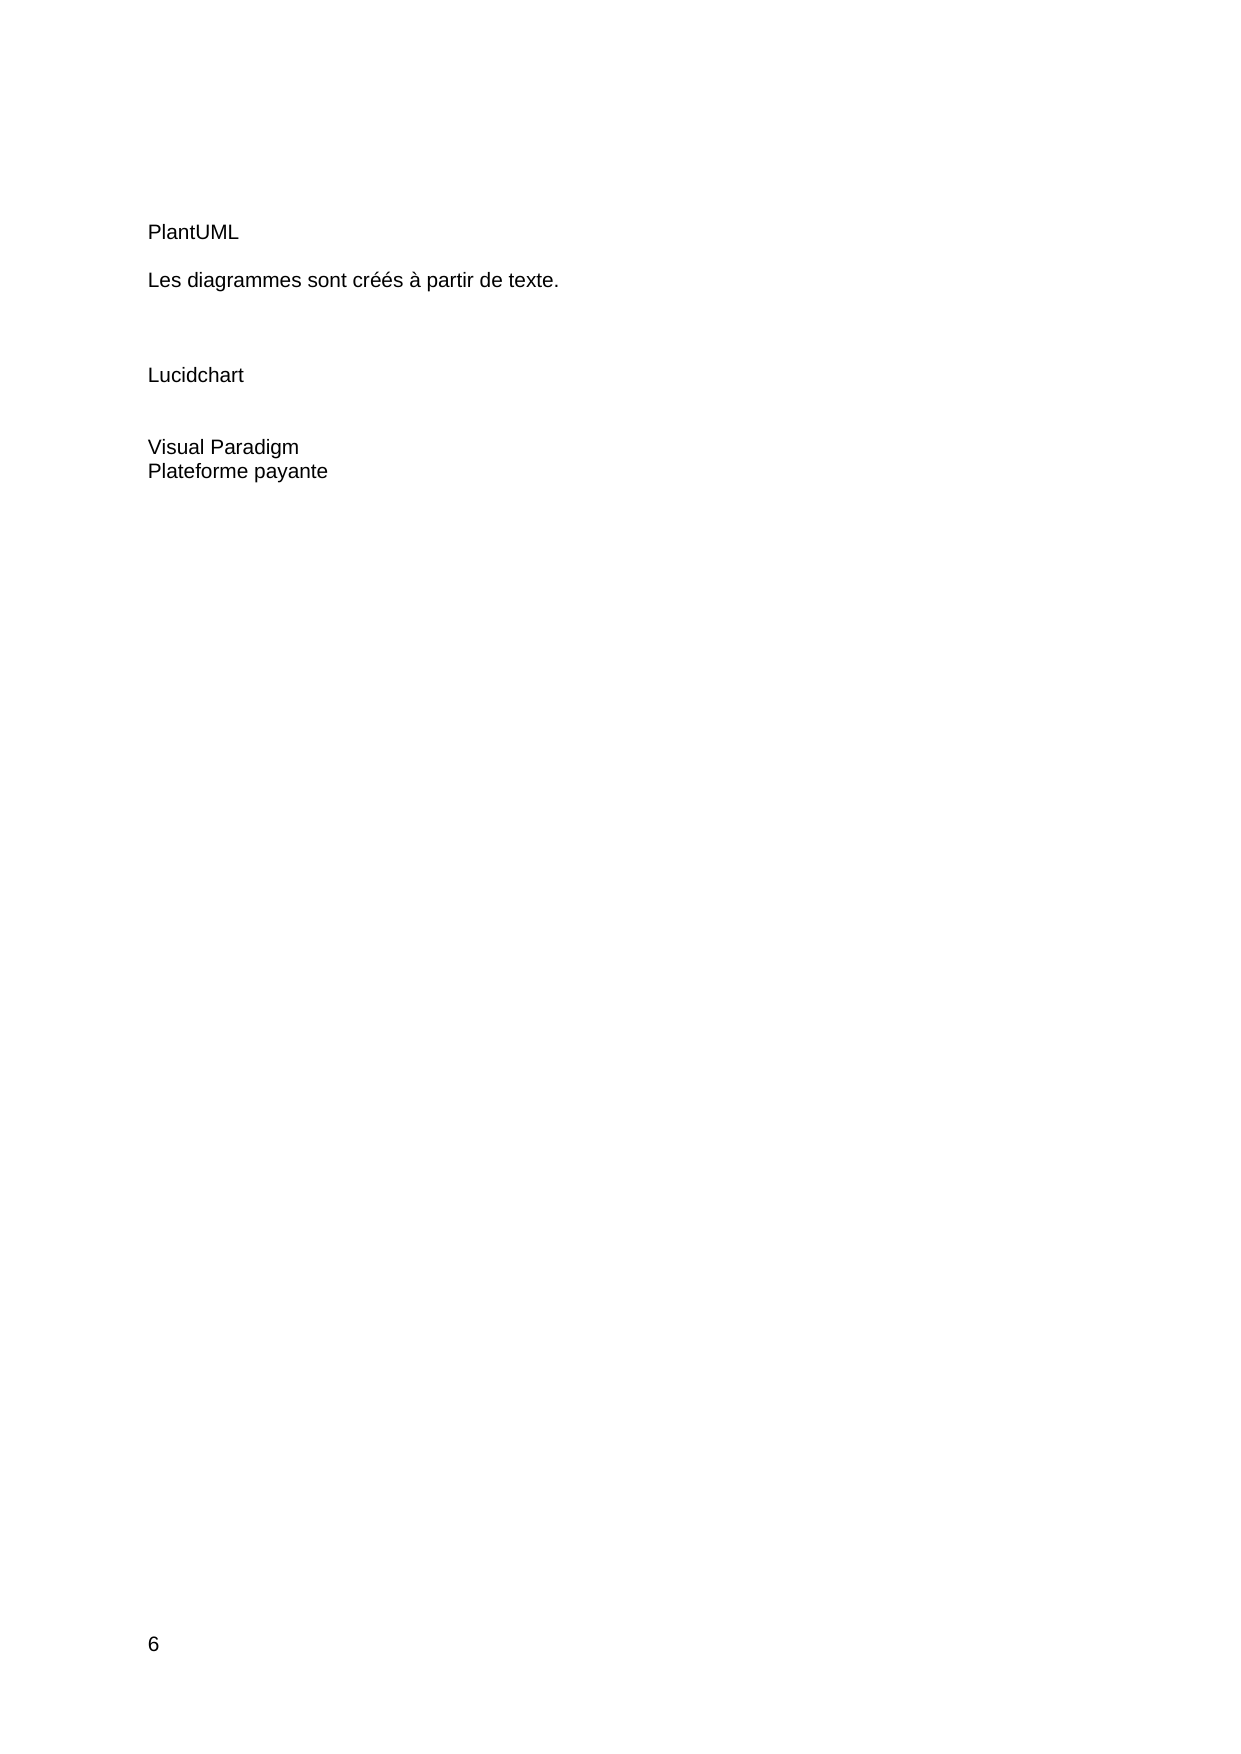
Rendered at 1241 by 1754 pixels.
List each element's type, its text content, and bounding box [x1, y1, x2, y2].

text PlantUML [148, 219, 1093, 243]
text Les diagrammes sont créés à partir de texte. [148, 267, 1093, 291]
text Visual Paradigm [148, 435, 1093, 459]
text Plateforme payante [148, 459, 1093, 483]
text Lucidchart [148, 363, 1093, 387]
